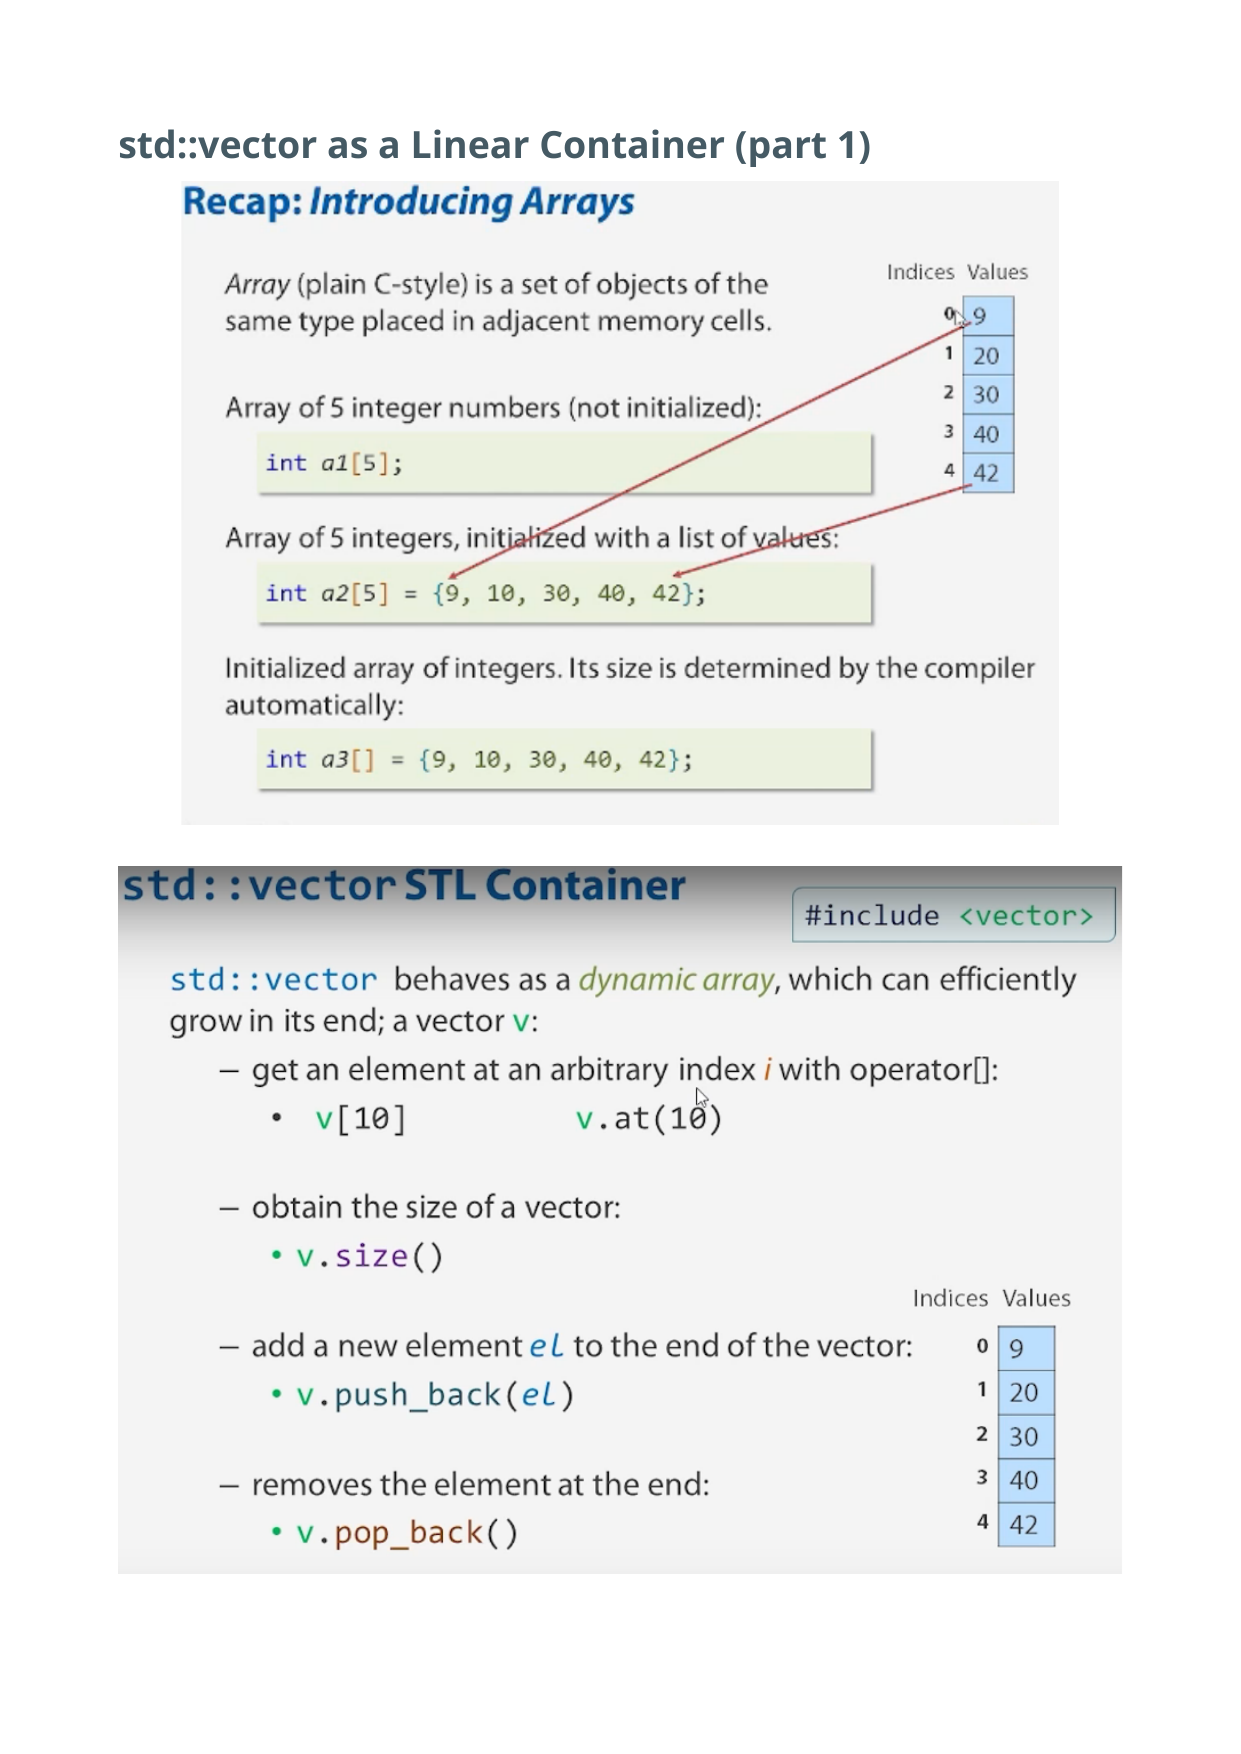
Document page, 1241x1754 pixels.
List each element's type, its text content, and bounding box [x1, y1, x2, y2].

picture [181, 181, 1059, 825]
picture [118, 866, 1123, 1574]
subtitle std::vector as a Linear Container (part 1) [118, 118, 1122, 169]
